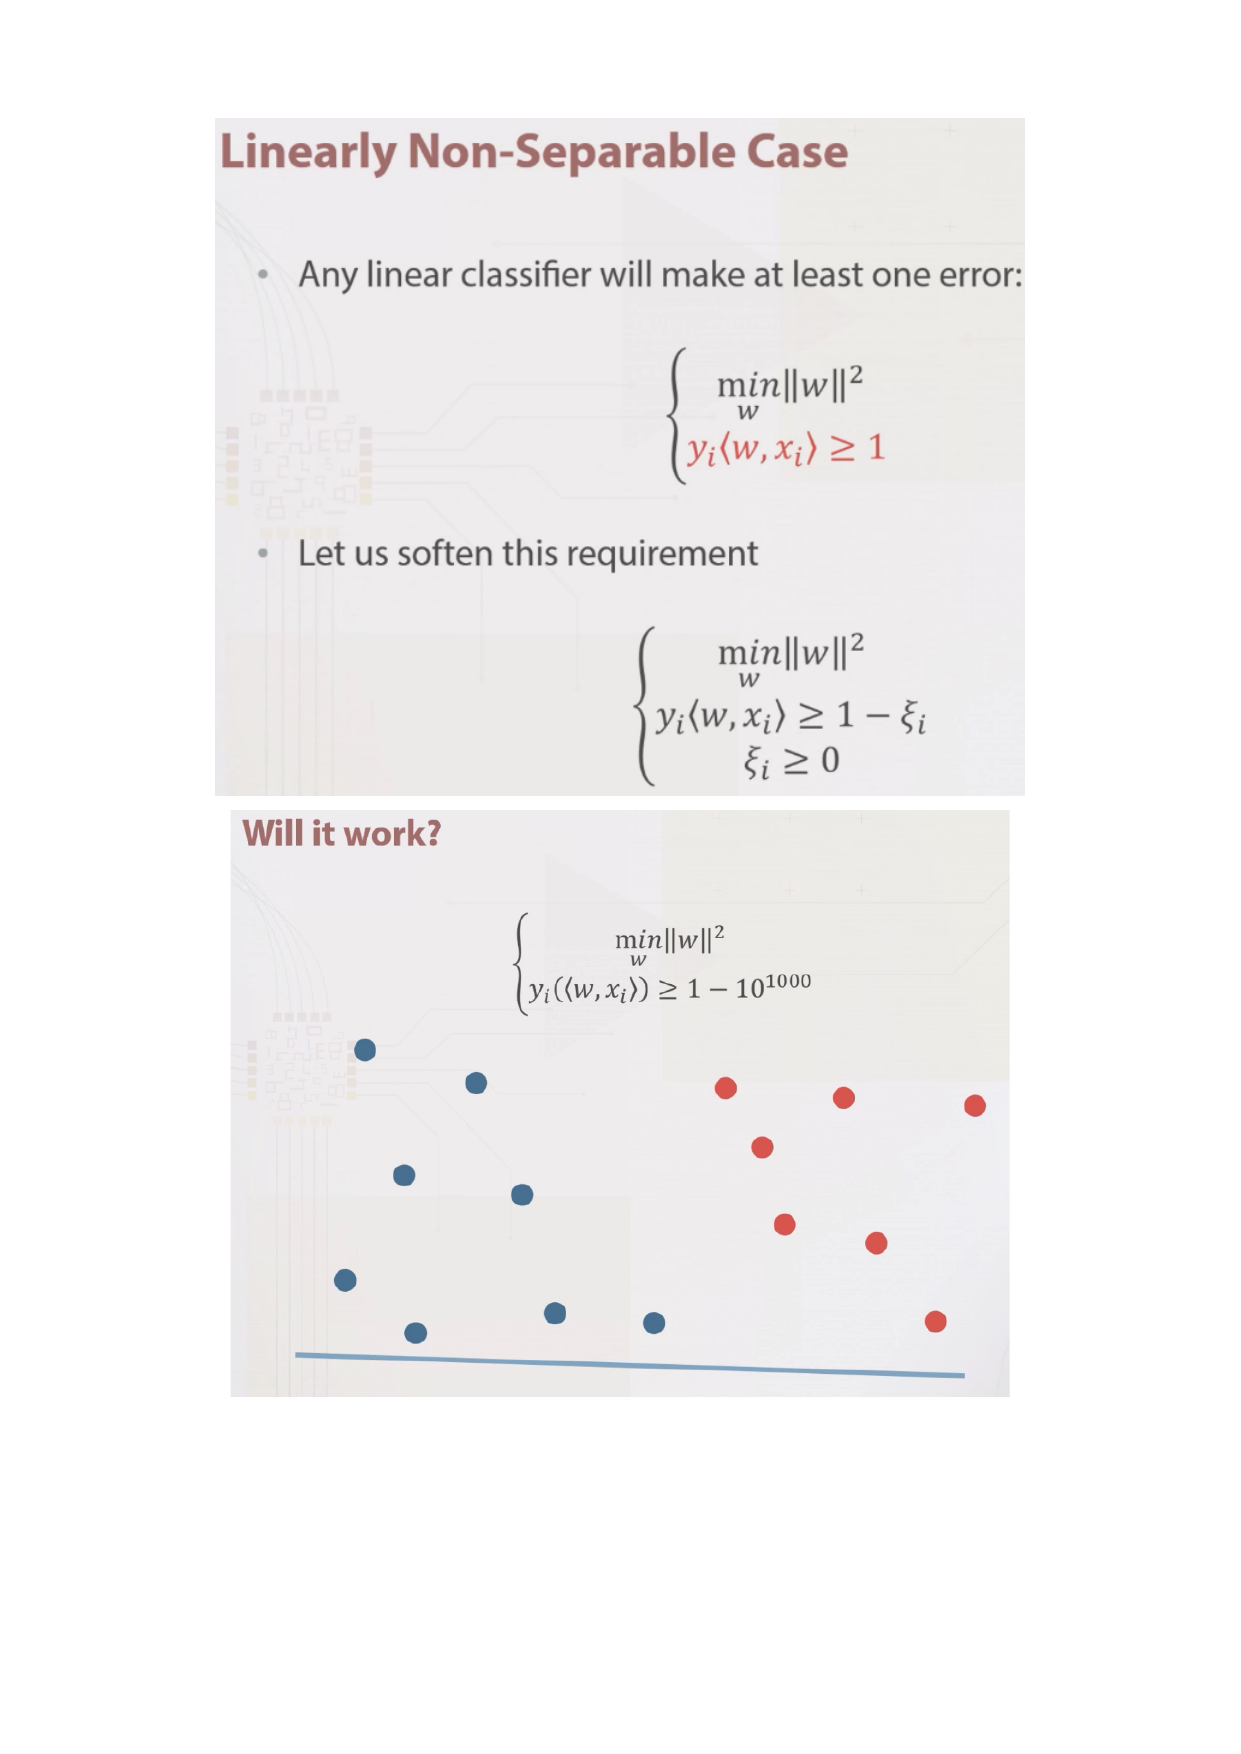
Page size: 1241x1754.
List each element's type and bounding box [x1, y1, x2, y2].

picture [215, 118, 1025, 796]
picture [230, 810, 1010, 1397]
